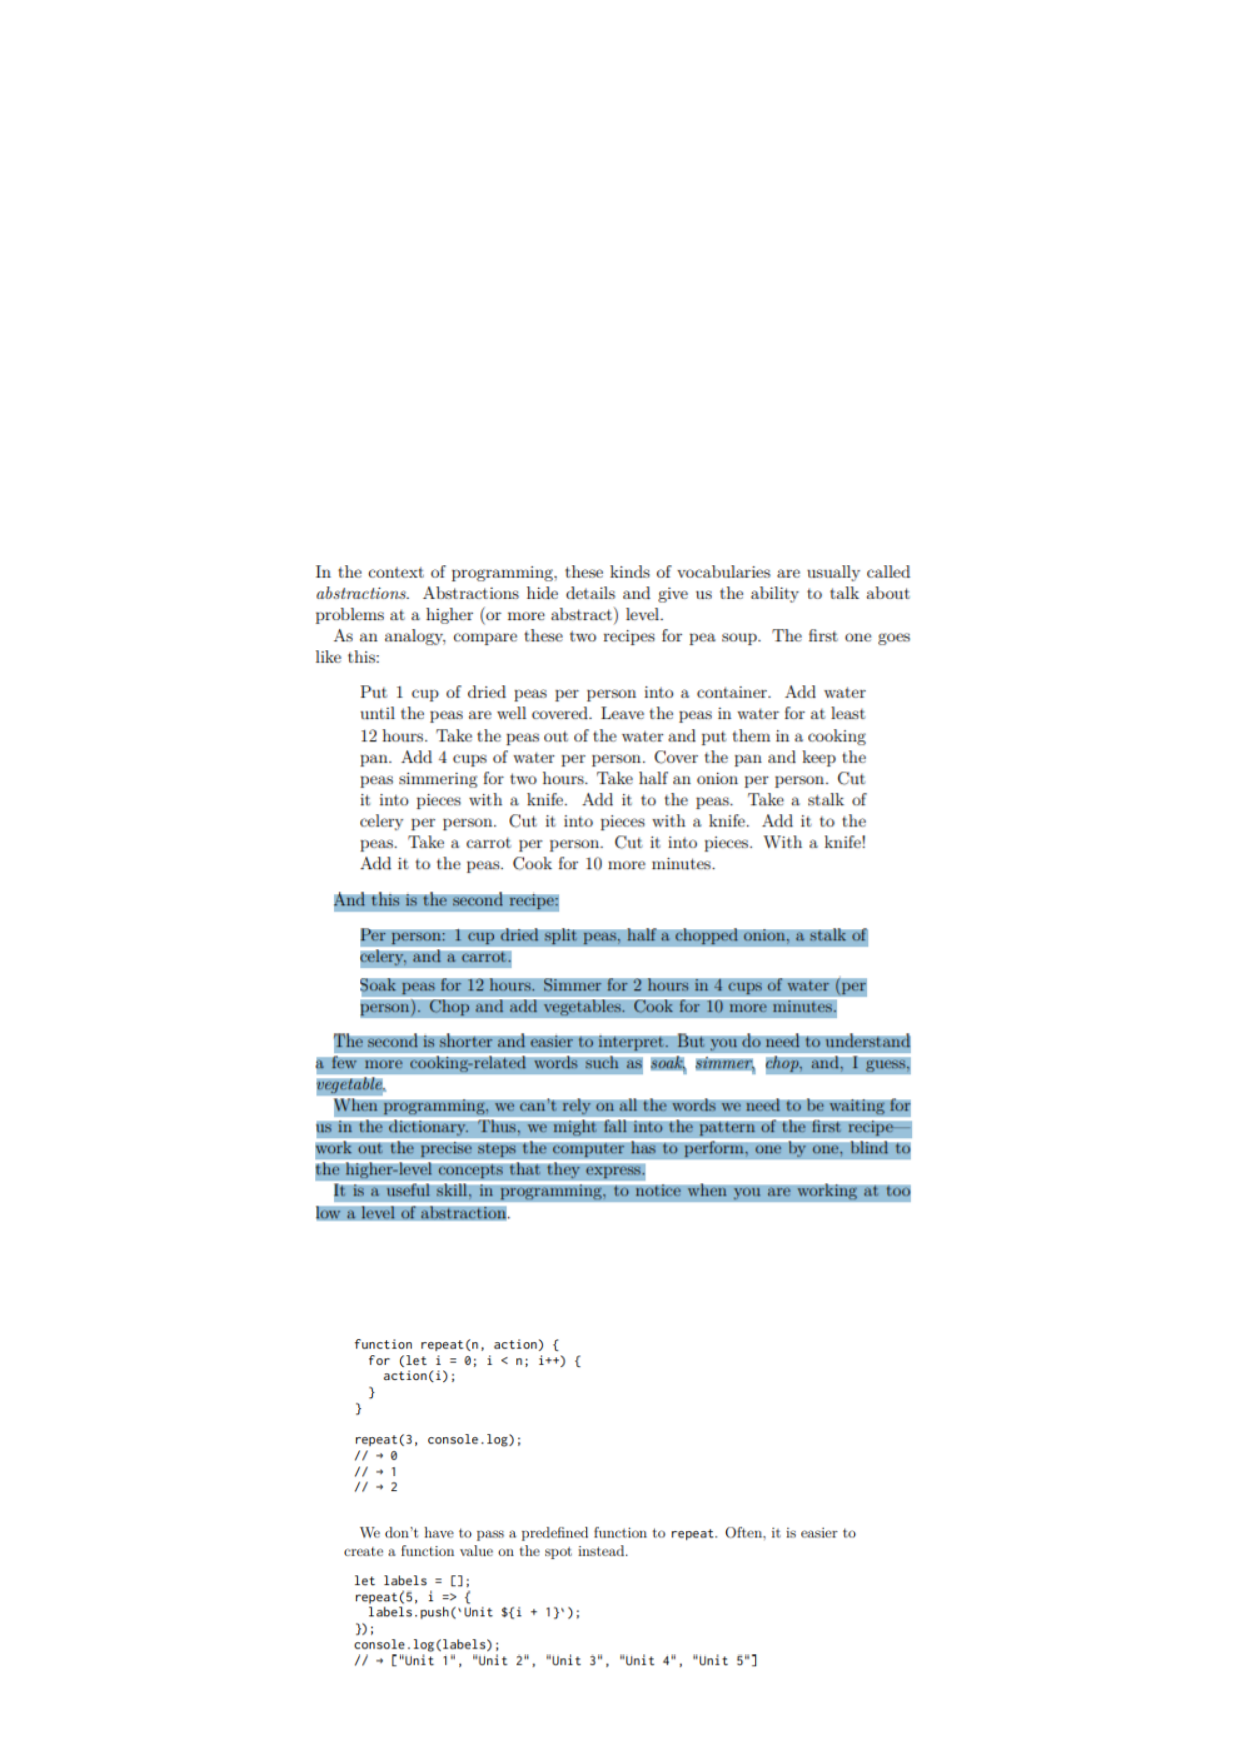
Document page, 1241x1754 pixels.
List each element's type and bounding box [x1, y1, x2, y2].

picture [301, 1326, 897, 1681]
picture [274, 549, 966, 1252]
